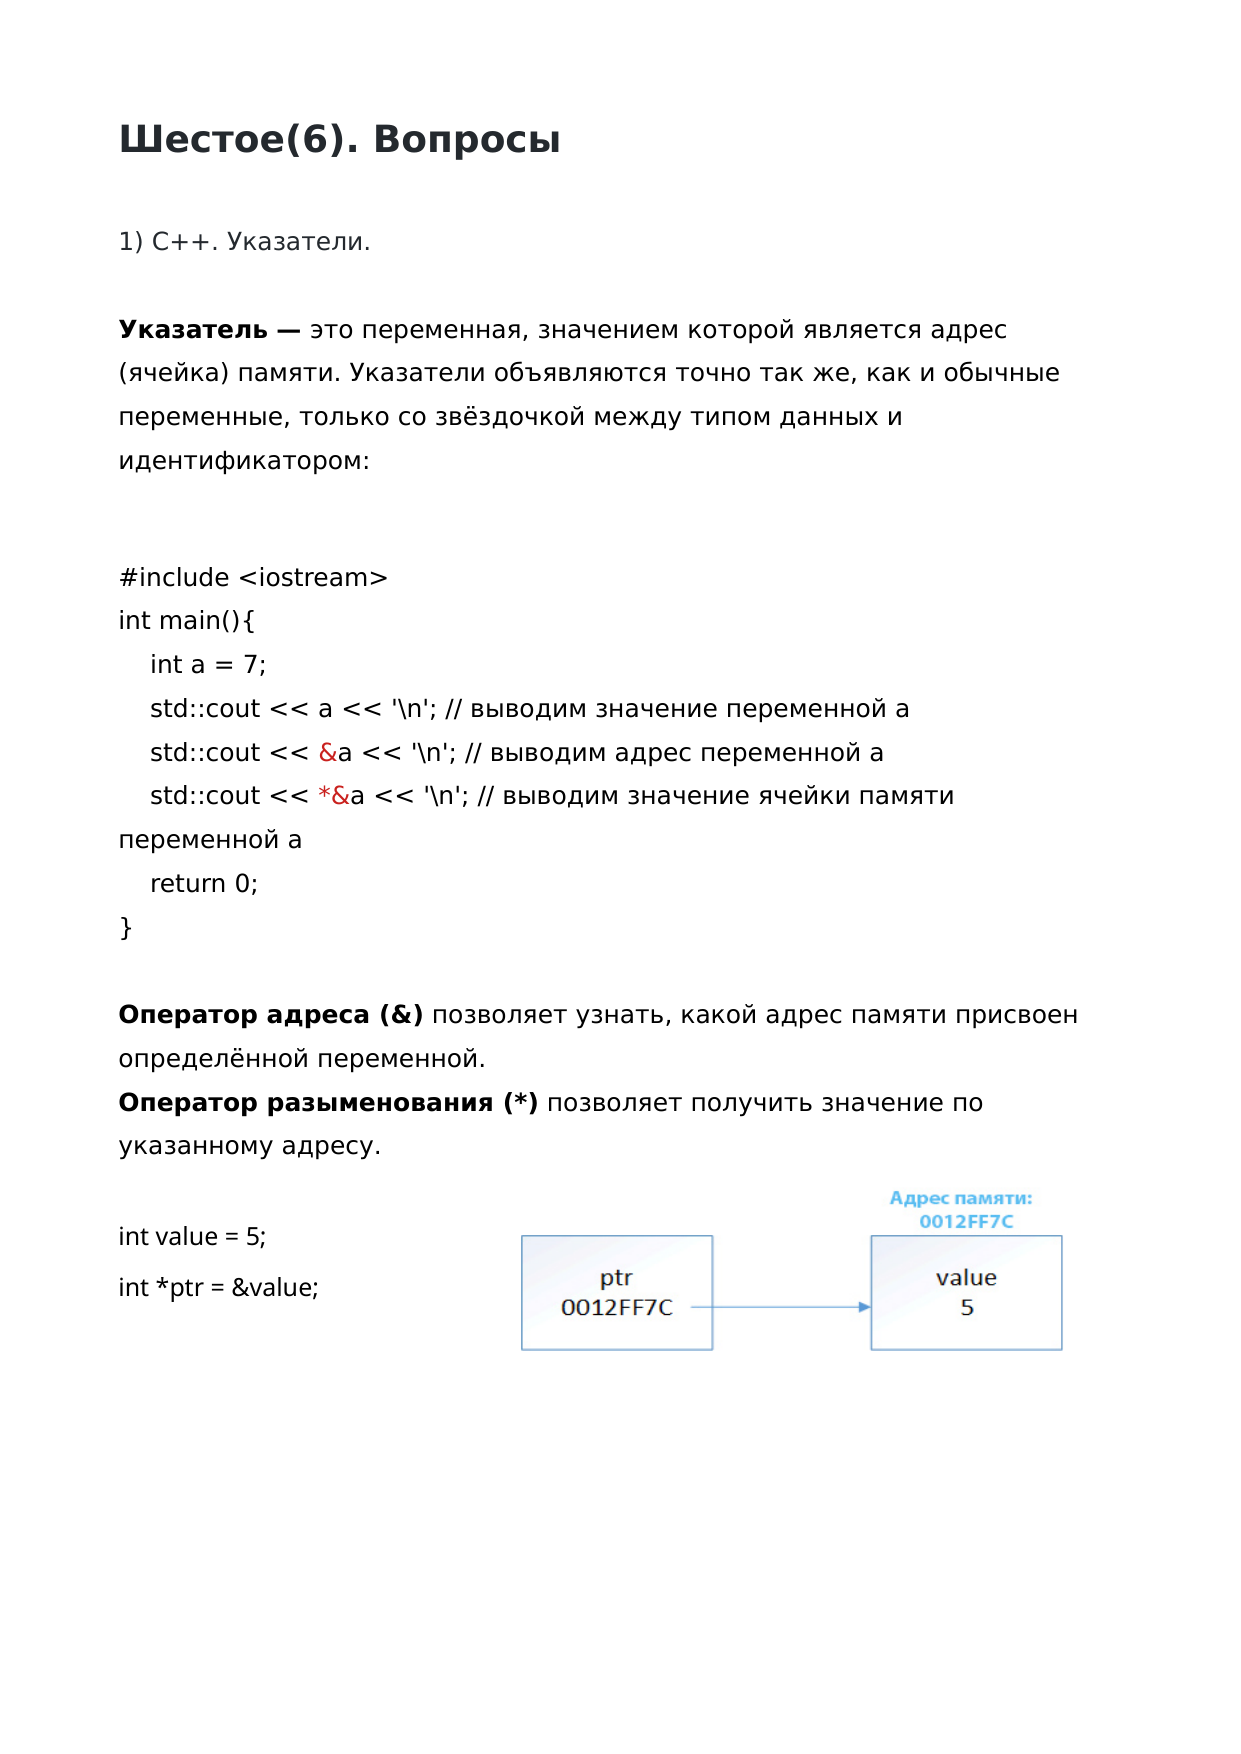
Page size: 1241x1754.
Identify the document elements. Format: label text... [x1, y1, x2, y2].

text int *ptr = &value; [118, 1270, 520, 1304]
text Указатель — это переменная, значением которой является адрес (ячейка) памяти. Указатели объявляются точно так же, как и обычные переменные, только со звёздочкой между типом данных и идентификатором: [118, 315, 1122, 475]
text int main(){ [118, 606, 1122, 636]
text [1064, 1219, 1122, 1253]
text std::cout << &a << '\n'; // выводим адрес переменной a [118, 738, 1122, 767]
text 1) C++. Указатели. [118, 227, 1122, 256]
text std::cout << a << '\n'; // выводим значение переменной a [118, 694, 1122, 723]
text Оператор адреса (&) позволяет узнать, какой адрес памяти присвоен определённой переменной. [118, 1000, 1122, 1073]
picture [520, 1178, 1064, 1351]
text int value = 5; [118, 1219, 520, 1253]
text Оператор разыменования (*) позволяет получить значение по указанному адресу. [118, 1088, 1122, 1161]
text Шестое(6). Вопросы [118, 118, 1122, 162]
text [1064, 1270, 1122, 1304]
text return 0; [118, 869, 1122, 898]
text #include <iostream> [118, 563, 1122, 592]
text std::cout << *&a << '\n'; // выводим значение ячейки памяти переменной a [118, 781, 1122, 854]
text } [118, 913, 1122, 942]
text int a = 7; [118, 650, 1122, 679]
